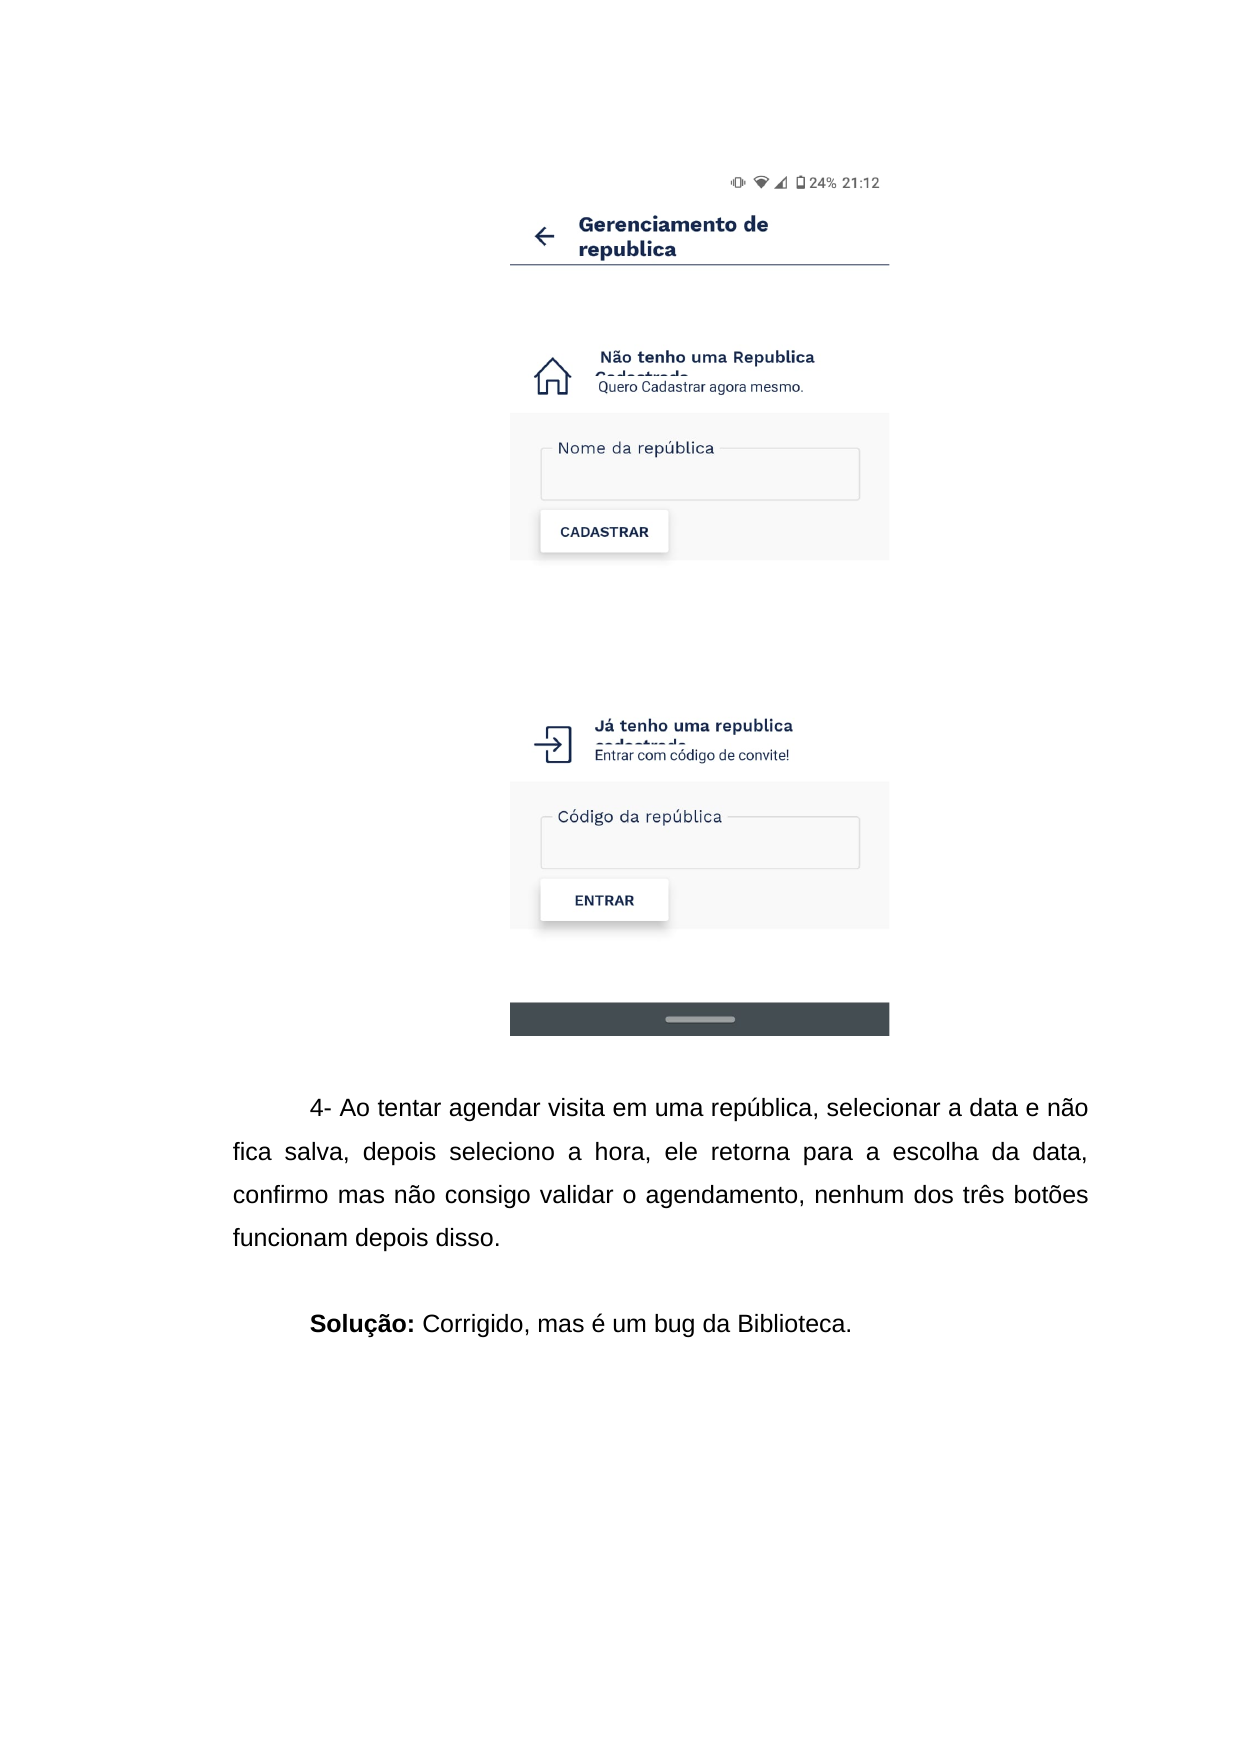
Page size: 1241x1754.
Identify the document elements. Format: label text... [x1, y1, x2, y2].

picture [510, 150, 890, 1036]
text Solução: Corrigido, mas é um bug da Biblioteca. [233, 1309, 1090, 1338]
text 4- Ao tentar agendar visita em uma república, selecionar a data e não fica salva, depois seleciono a hora, ele retorna para a escolha da data, confirmo mas não consigo validar o agendamento, nenhum dos três botões funcionam depois disso. [233, 1093, 1090, 1251]
